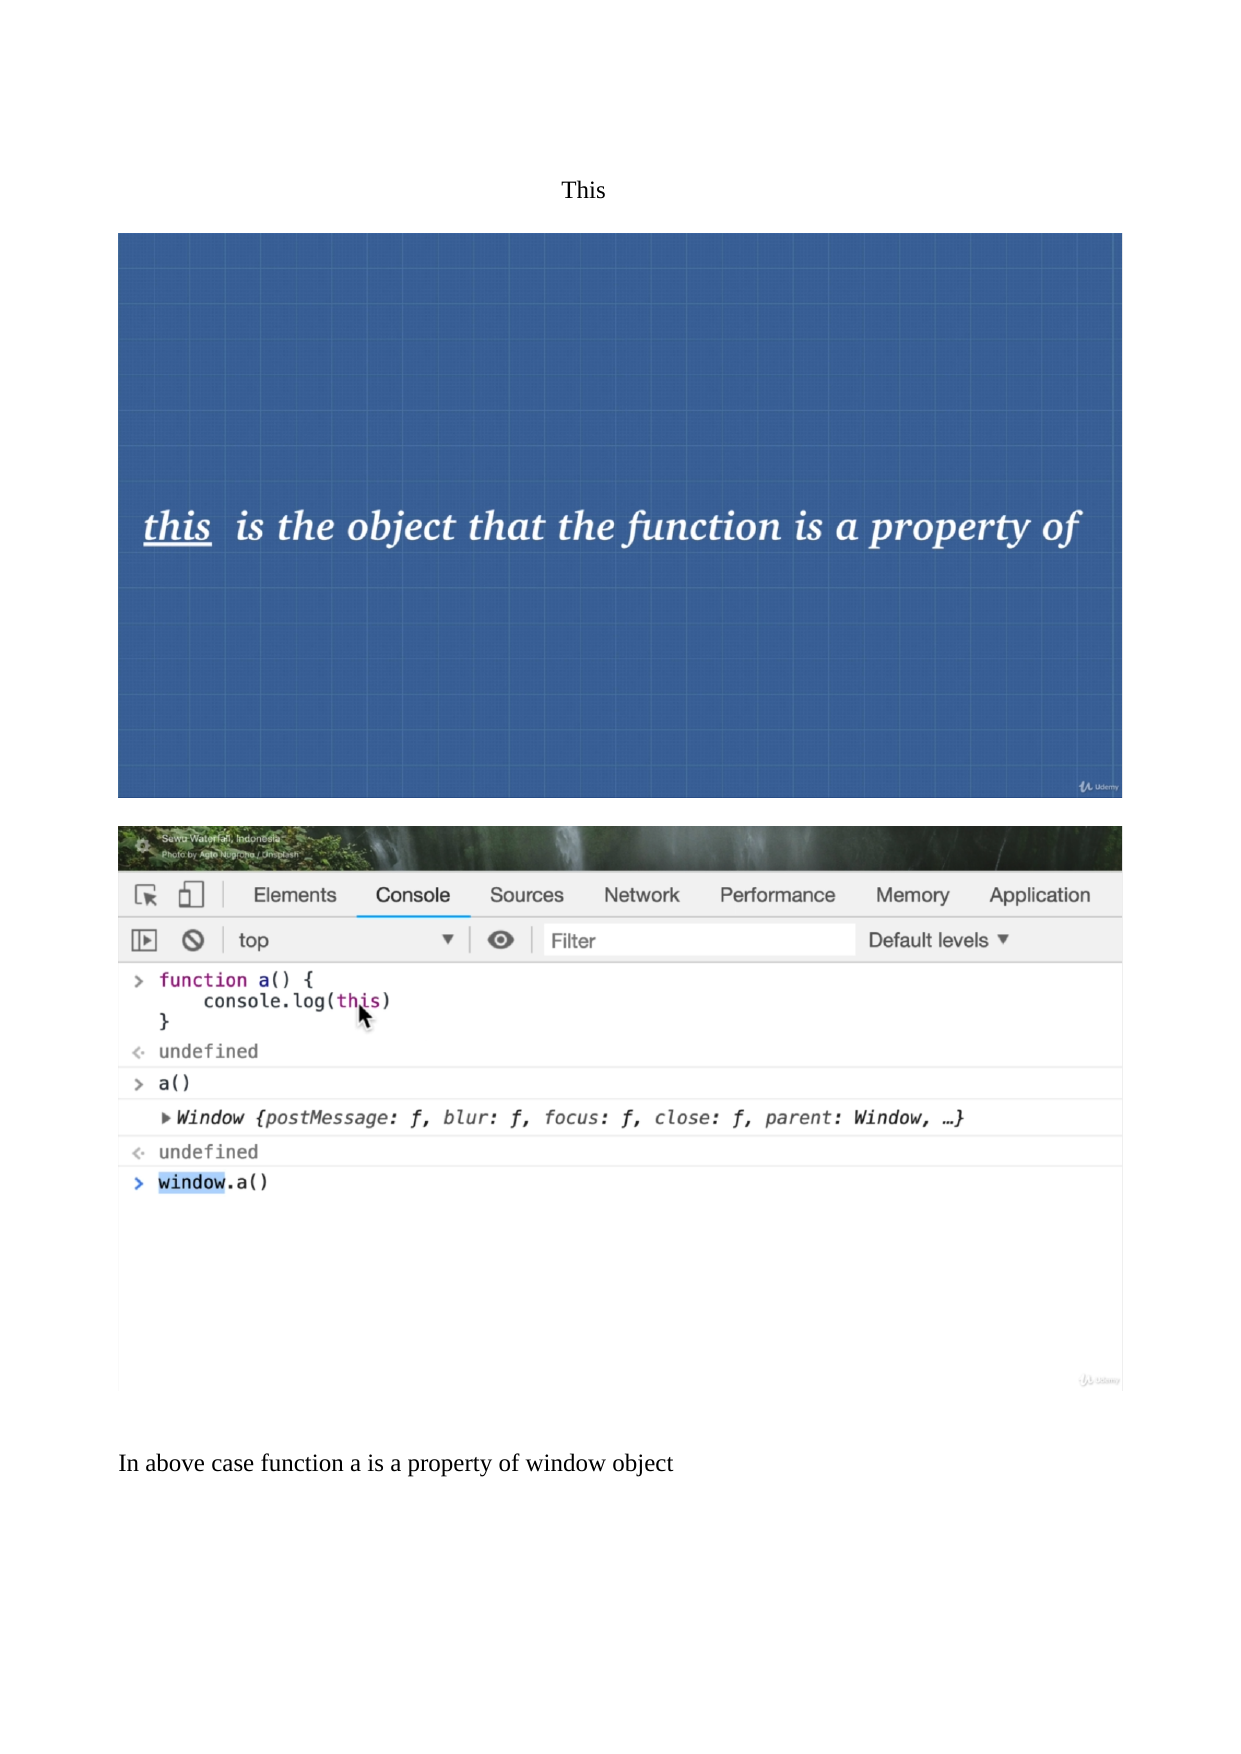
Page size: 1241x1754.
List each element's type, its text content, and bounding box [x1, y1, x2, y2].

text This [118, 176, 1122, 204]
picture [118, 826, 1123, 1391]
text In above case function a is a property of window object [118, 1448, 1122, 1477]
picture [118, 233, 1123, 798]
